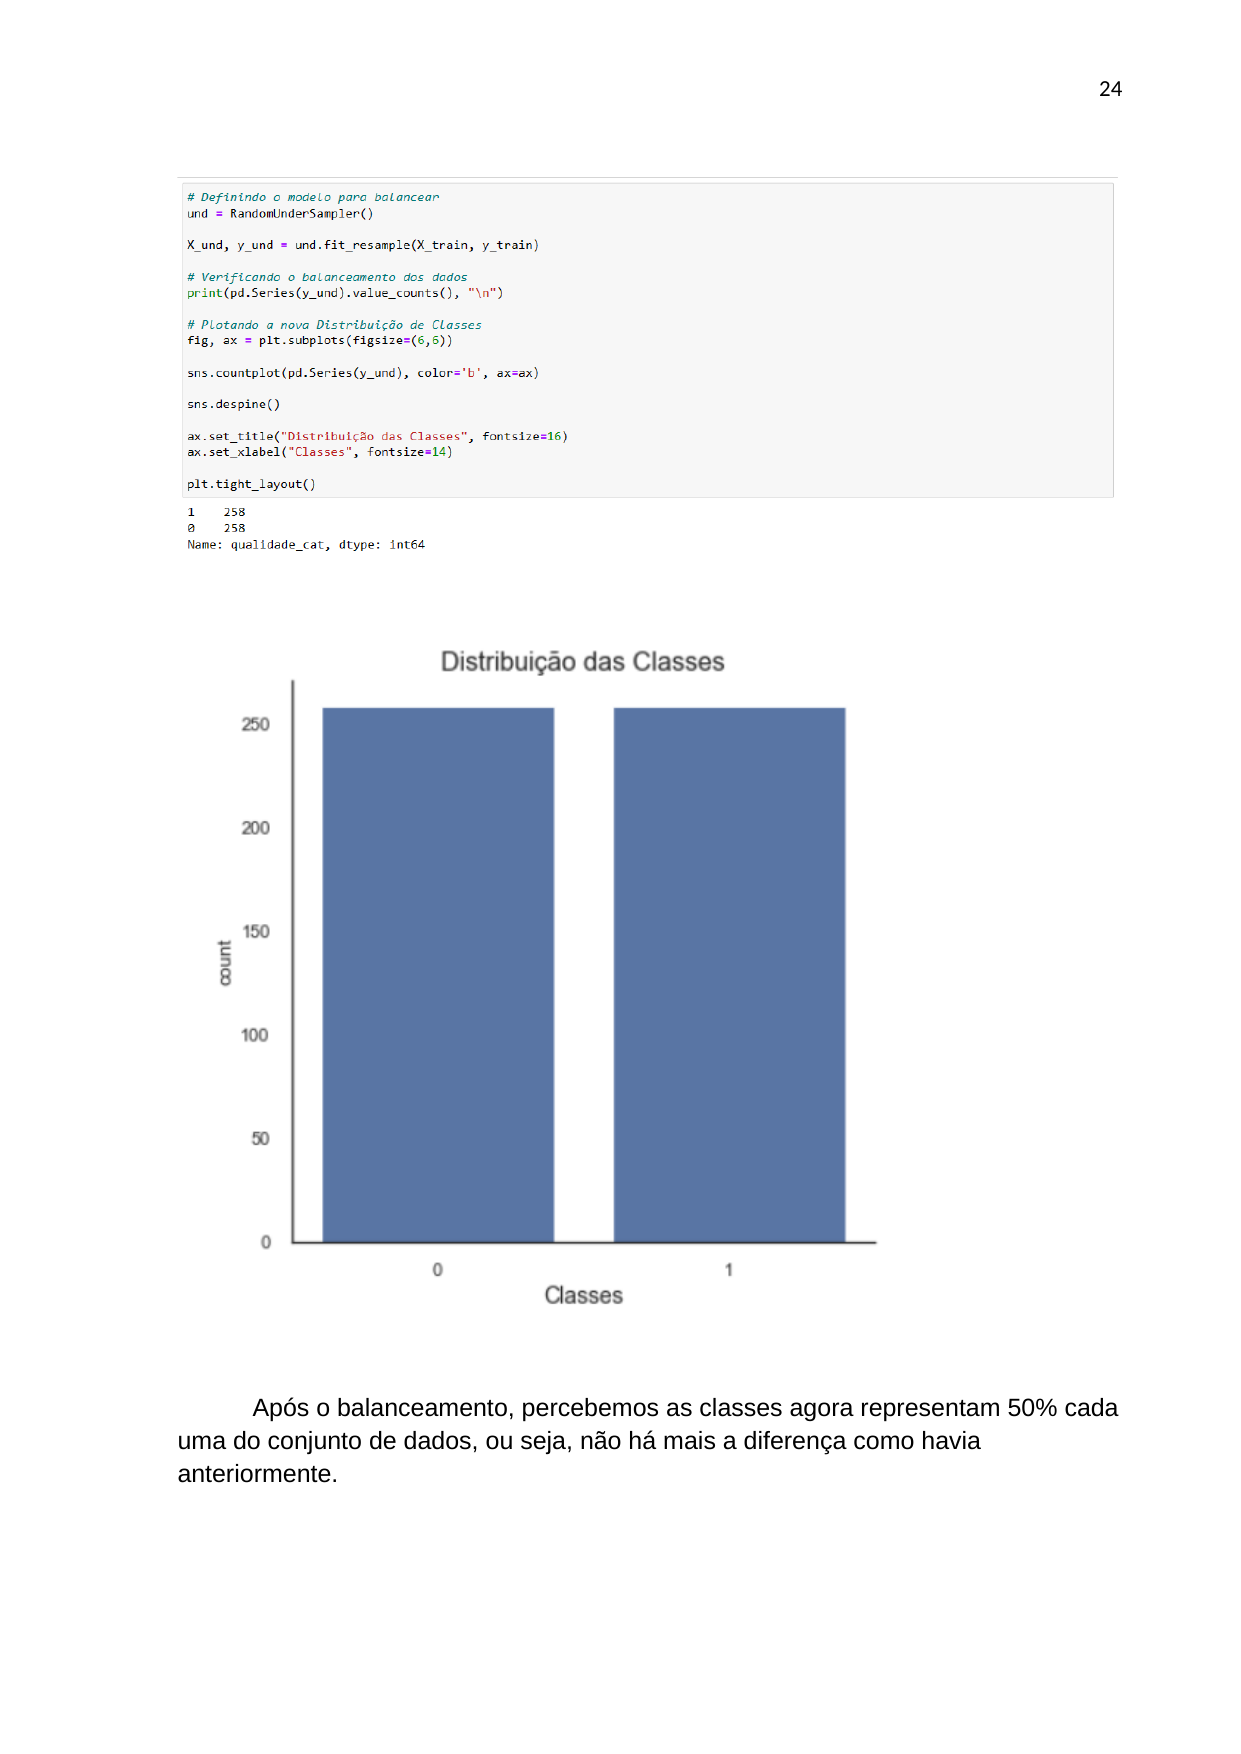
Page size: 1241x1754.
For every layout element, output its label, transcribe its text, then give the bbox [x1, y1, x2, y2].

text Após o balanceamento, percebemos as classes agora representam 50% cada uma do conjunto de dados, ou seja, não há mais a diferença como havia anteriormente. [177, 1393, 1122, 1488]
picture [177, 177, 1123, 560]
picture [177, 617, 1123, 1335]
